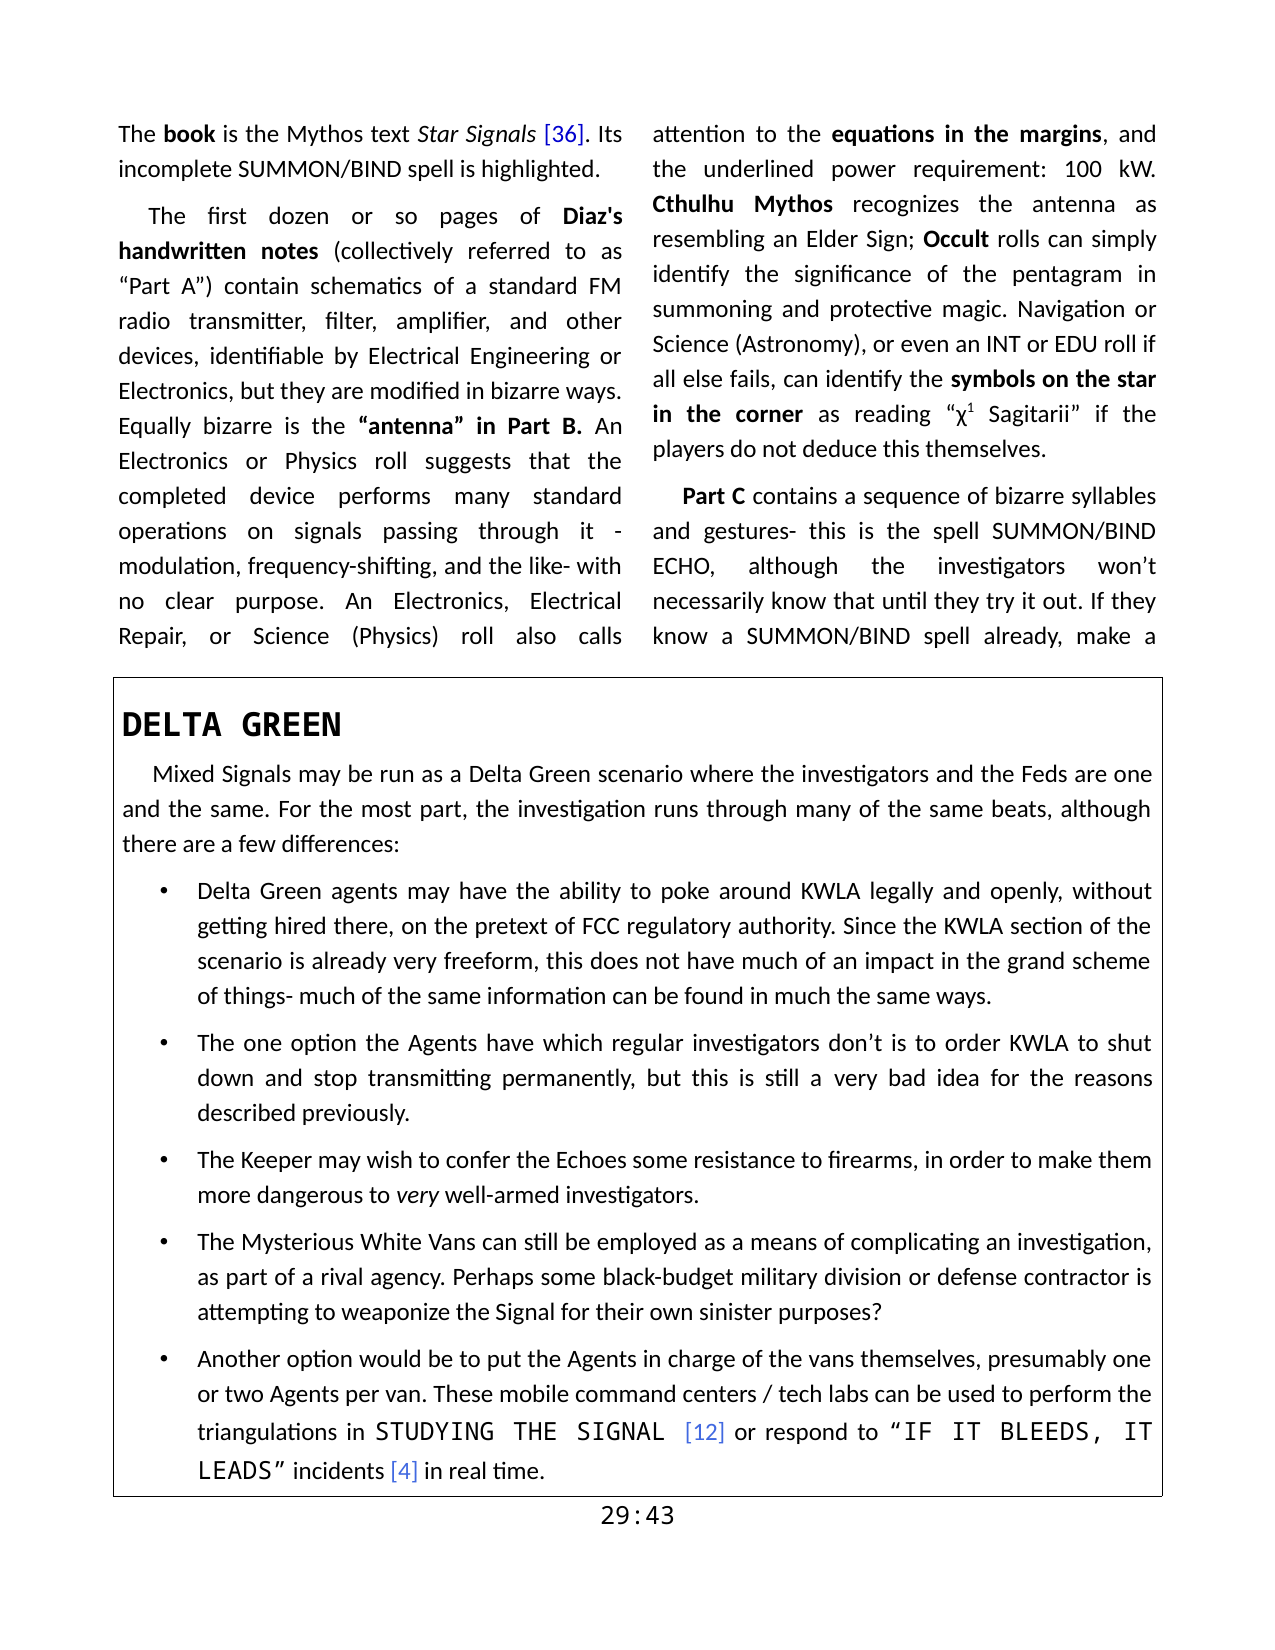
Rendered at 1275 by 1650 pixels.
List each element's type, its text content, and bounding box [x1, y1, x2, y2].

subtitle DELTA GREEN [122, 701, 1153, 746]
list Delta Green agents may have the ability to poke around KWLA legally and openly, without getting hired there, on the pretext of FCC regulatory authority. Since the KWLA section of the scenario is already very freeform, this does not have much of an impact in the grand scheme of things- much of the same information can be found in much the same ways. [159, 875, 1153, 1011]
text The book is the Mythos text Star Signals [32]. Its incomplete SUMMON/BIND spell is highlighted. [118, 118, 622, 184]
list The Keeper may wish to confer the Echoes some resistance to firearms, in order to make them more dangerous to very well-armed investigators. [159, 1144, 1153, 1209]
text attention to the equations in the margins, and the underlined power requirement: 100 kW. Cthulhu Mythos recognizes the antenna as resembling an Elder Sign; Occult rolls can simply identify the significance of the pentagram in summoning and protective magic. Navigation or Science (Astronomy), or even an INT or EDU roll if all else fails, can identify the symbols on the star in the corner as reading “χ1 Sagitarii” if the players do not deduce this themselves. [652, 118, 1157, 464]
list Another option would be to put the Agents in charge of the vans themselves, presumably one or two Agents per van. These mobile command centers / tech labs can be used to perform the triangulations in STUDYING THE SIGNAL [8] or respond to “IF IT BLEEDS, IT LEADS” incidents [4] in real time. [159, 1343, 1153, 1487]
list The Mysterious White Vans can still be employed as a means of complicating an investigation, as part of a rival agency. Perhaps some black-budget military division or defense contractor is attempting to weaponize the Signal for their own sinister purposes? [159, 1226, 1153, 1327]
list The one option the Agents have which regular investigators don’t is to order KWLA to shut down and stop transmitting permanently, but this is still a very bad idea for the reasons described previously. [159, 1027, 1153, 1128]
text Part C contains a sequence of bizarre syllables and gestures- this is the spell SUMMON/BIND ECHO, although the investigators won’t necessarily know that until they try it out. If they know a SUMMON/BIND spell already, make a [652, 480, 1157, 651]
text Mixed Signals may be run as a Delta Green scenario where the investigators and the Feds are one and the same. For the most part, the investigation runs through many of the same beats, although there are a few differences: [122, 758, 1153, 859]
text The first dozen or so pages of Diaz's handwritten notes (collectively referred to as “Part A”) contain schematics of a standard FM radio transmitter, filter, amplifier, and other devices, identifiable by Electrical Engineering or Electronics, but they are modified in bizarre ways. Equally bizarre is the “antenna” in Part B. An Electronics or Physics roll suggests that the completed device performs many standard operations on signals passing through it -modulation, frequency-shifting, and the like- with no clear purpose. An Electronics, Electrical Repair, or Science (Physics) roll also calls [118, 200, 622, 651]
